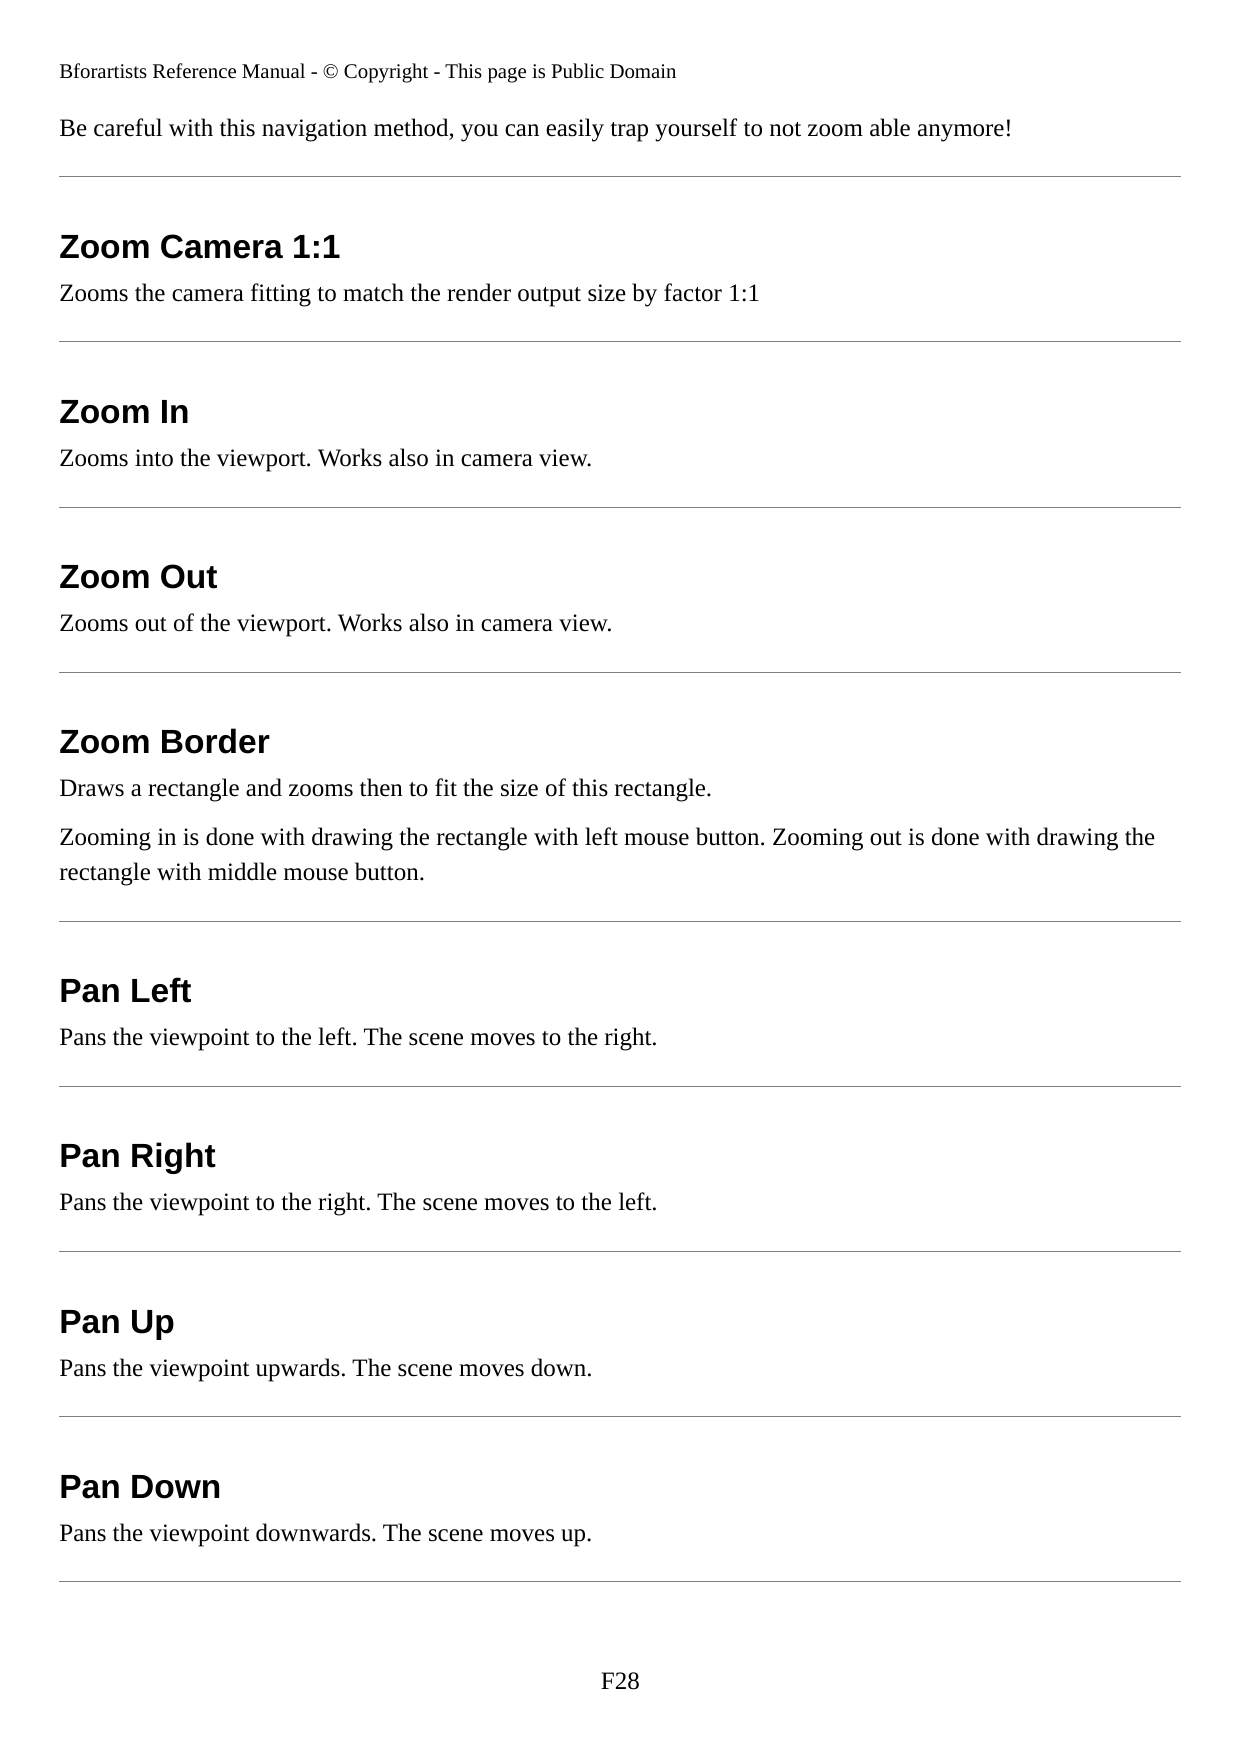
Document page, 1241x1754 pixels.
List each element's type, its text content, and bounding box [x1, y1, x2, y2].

text Zooms out of the viewport. Works also in camera view. [59, 608, 1181, 637]
subtitle Zoom Out [59, 557, 1181, 596]
text Pans the viewpoint to the right. The scene moves to the left. [59, 1187, 1181, 1216]
subtitle Pan Right [59, 1136, 1181, 1175]
subtitle Pan Left [59, 971, 1181, 1010]
text Pans the viewpoint upwards. The scene moves down. [59, 1353, 1181, 1381]
subtitle Zoom In [59, 392, 1181, 431]
text Pans the viewpoint to the left. The scene moves to the right. [59, 1022, 1181, 1051]
text Pans the viewpoint downwards. The scene moves up. [59, 1518, 1181, 1547]
text Be careful with this navigation method, you can easily trap yourself to not zoom able anymore! [59, 113, 1181, 141]
text Zooms the camera fitting to match the render output size by factor 1:1 [59, 278, 1181, 307]
text Zooming in is done with drawing the rectangle with left mouse button. Zooming out is done with drawing the rectangle with middle mouse button. [59, 822, 1181, 886]
subtitle Zoom Border [59, 722, 1181, 761]
subtitle Zoom Camera 1:1 [59, 227, 1181, 265]
subtitle Pan Up [59, 1301, 1181, 1340]
subtitle Pan Down [59, 1467, 1181, 1505]
text Zooms into the viewport. Works also in camera view. [59, 443, 1181, 472]
text Draws a rectangle and zooms then to fit the size of this rectangle. [59, 773, 1181, 802]
